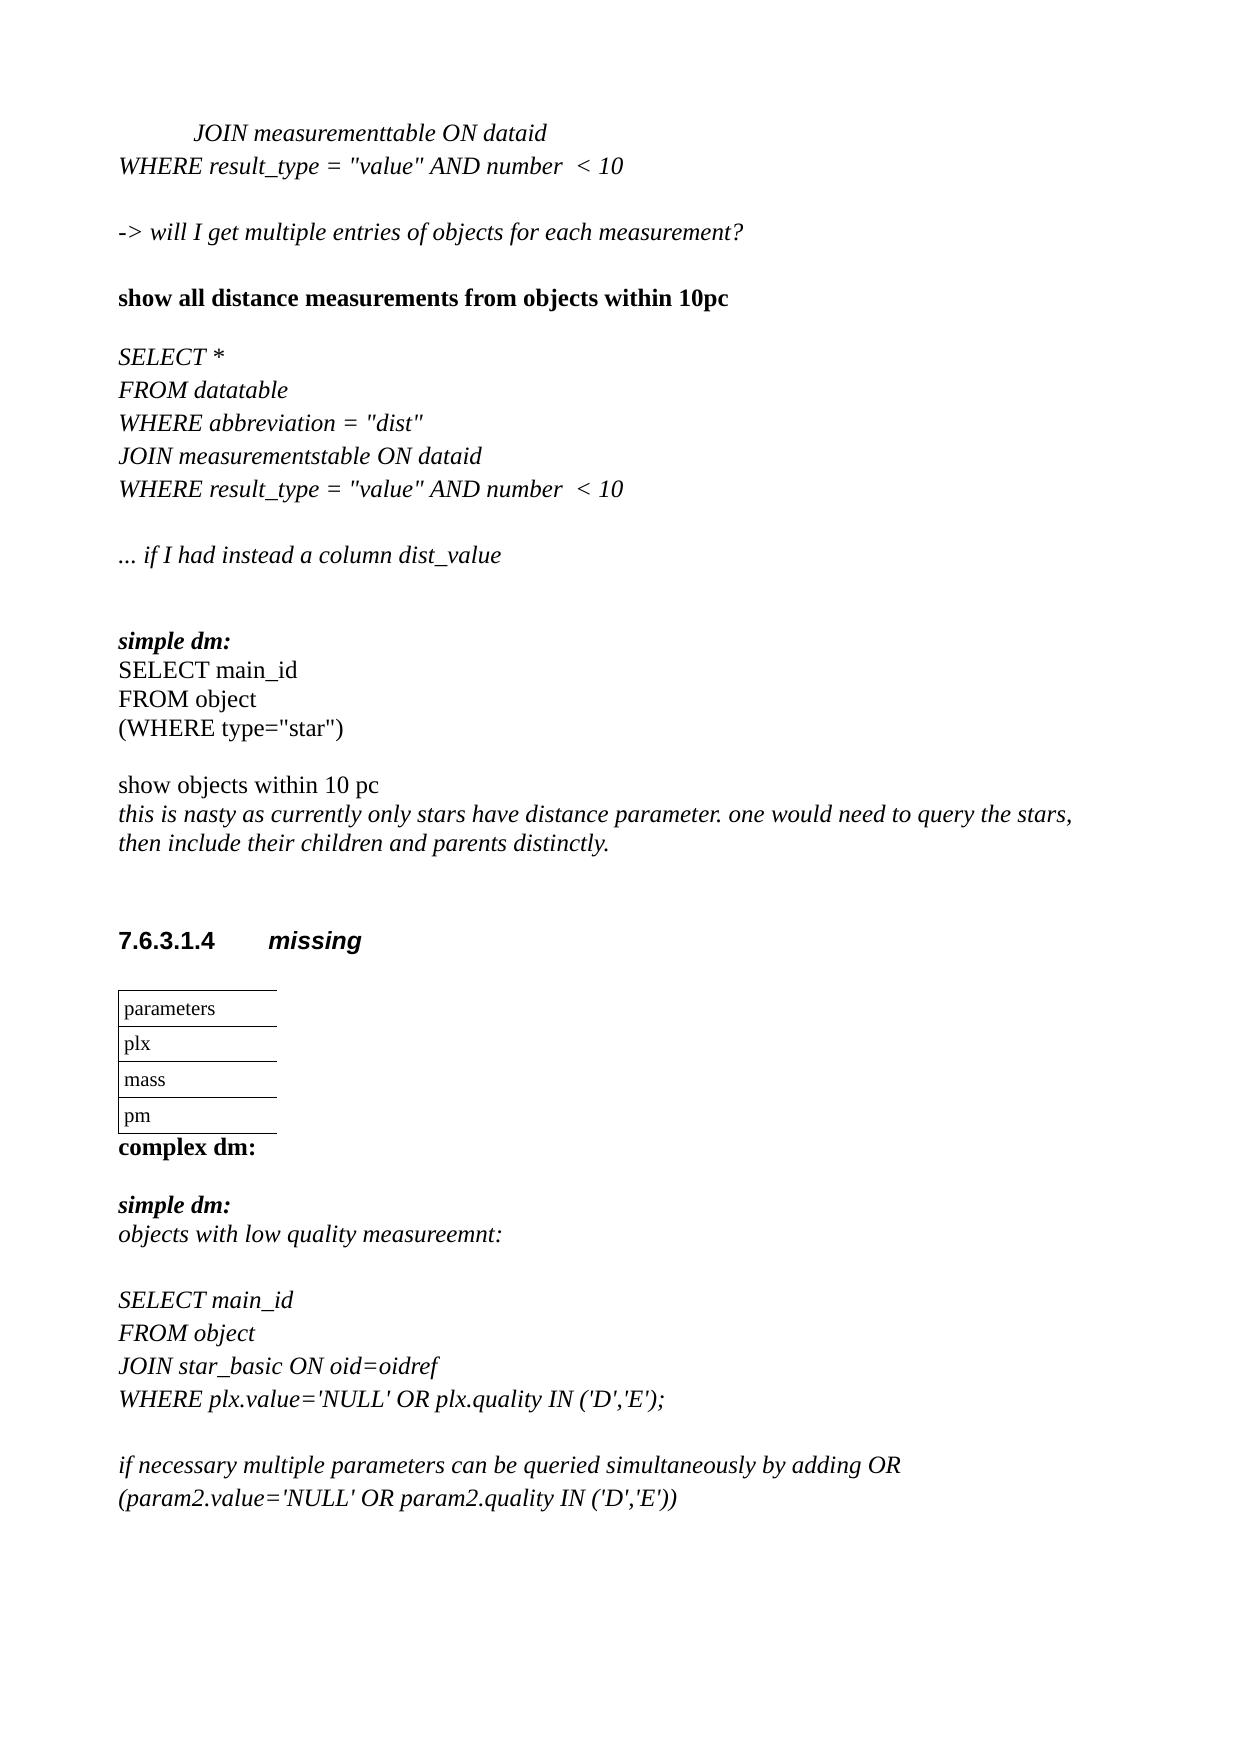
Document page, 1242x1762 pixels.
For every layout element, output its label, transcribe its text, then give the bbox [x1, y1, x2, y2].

text WHERE result_type = "value" AND number < 10 [118, 151, 1124, 180]
text WHERE abbreviation = "dist" [118, 408, 1124, 437]
text simple dm: [118, 1190, 1124, 1219]
text -> will I get multiple entries of objects for each measurement? [118, 217, 1124, 246]
text SELECT * [118, 342, 1124, 371]
table_header parameters [119, 991, 277, 1026]
text SELECT main_id [118, 655, 1124, 684]
text ... if I had instead a column dist_value [118, 540, 1124, 569]
text if necessary multiple parameters can be queried simultaneously by adding OR (param2.value='NULL' OR param2.quality IN ('D','E')) [118, 1450, 1124, 1512]
text FROM object [118, 1318, 1124, 1347]
text complex dm: [118, 1132, 1124, 1161]
text WHERE result_type = "value" AND number < 10 [118, 474, 1124, 503]
text this is nasty as currently only stars have distance parameter. one would need to query the stars, then include their children and parents distinctly. [118, 799, 1124, 856]
text show objects within 10 pc [118, 770, 1124, 799]
text JOIN measurementstable ON dataid [118, 441, 1124, 470]
table_cell pm [119, 1098, 277, 1132]
text FROM object [118, 684, 1124, 713]
text JOIN star_basic ON oid=oidref [118, 1351, 1124, 1379]
table_cell plx [119, 1027, 277, 1061]
text show all distance measurements from objects within 10pc [118, 283, 1124, 312]
text simple dm: [118, 626, 1124, 655]
table_cell mass [119, 1062, 277, 1097]
text SELECT main_id [118, 1285, 1124, 1313]
text (WHERE type="star") [118, 713, 1124, 741]
text WHERE plx.value='NULL' OR plx.quality IN ('D','E'); [118, 1384, 1124, 1413]
text JOIN measurementtable ON dataid [118, 118, 1124, 147]
text FROM datatable [118, 375, 1124, 404]
text objects with low quality measureemnt: [118, 1219, 1124, 1247]
subtitle missing [118, 926, 1124, 955]
